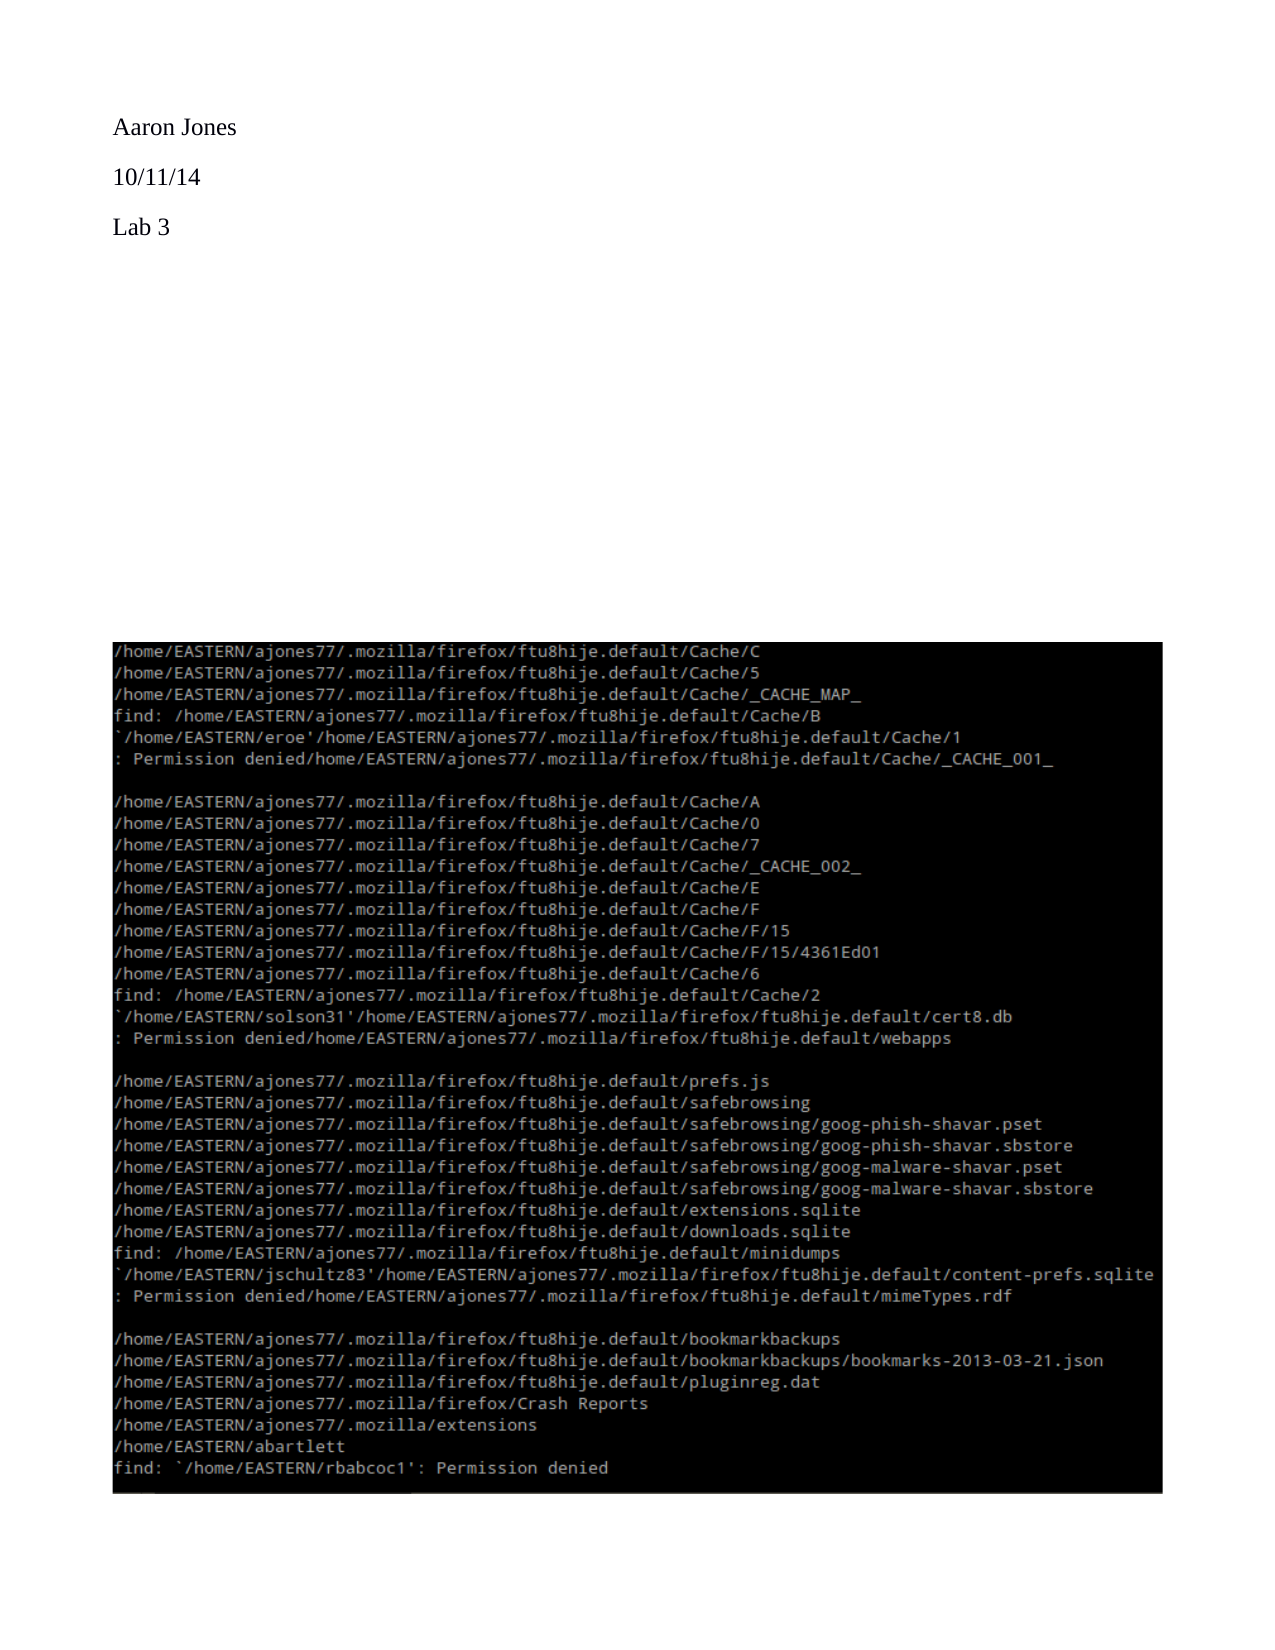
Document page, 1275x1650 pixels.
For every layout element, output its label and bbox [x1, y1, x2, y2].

picture [112, 642, 1163, 1494]
